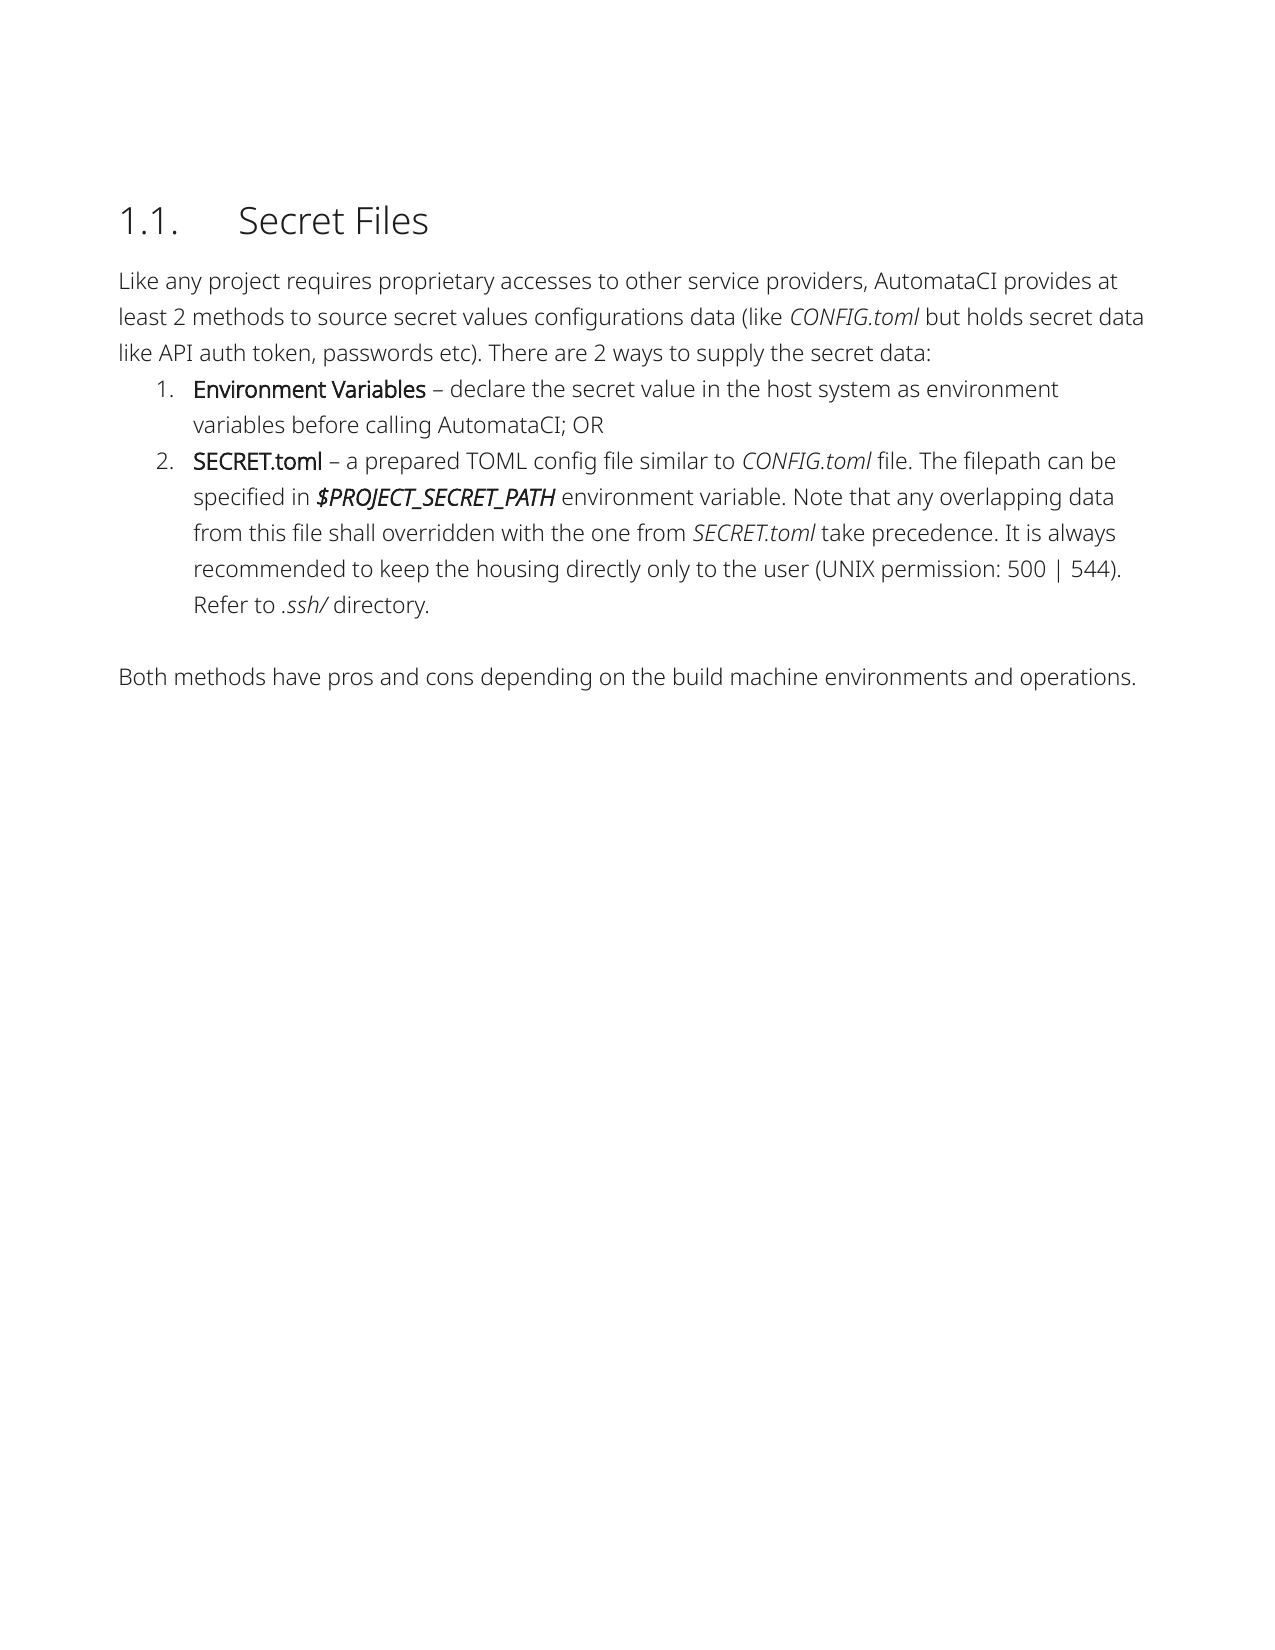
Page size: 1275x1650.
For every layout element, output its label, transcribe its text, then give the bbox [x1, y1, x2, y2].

list SECRET.toml – a prepared TOML config file similar to CONFIG.toml file. The filepath can be specified in $PROJECT_SECRET_PATH environment variable. Note that any overlapping data from this file shall overridden with the one from SECRET.toml take precedence. It is always recommended to keep the housing directly only to the user (UNIX permission: 500 | 544). Refer to .ssh/ directory. [156, 445, 1157, 620]
list Environment Variables – declare the secret value in the host system as environment variables before calling AutomataCI; OR [156, 373, 1157, 440]
text Both methods have pros and cons depending on the build machine environments and operations. [118, 661, 1157, 692]
subtitle Secret Files [118, 194, 1157, 246]
text Like any project requires proprietary accesses to other service providers, AutomataCI provides at least 2 methods to source secret values configurations data (like CONFIG.toml but holds secret data like API auth token, passwords etc). There are 2 ways to supply the secret data: [118, 265, 1157, 368]
